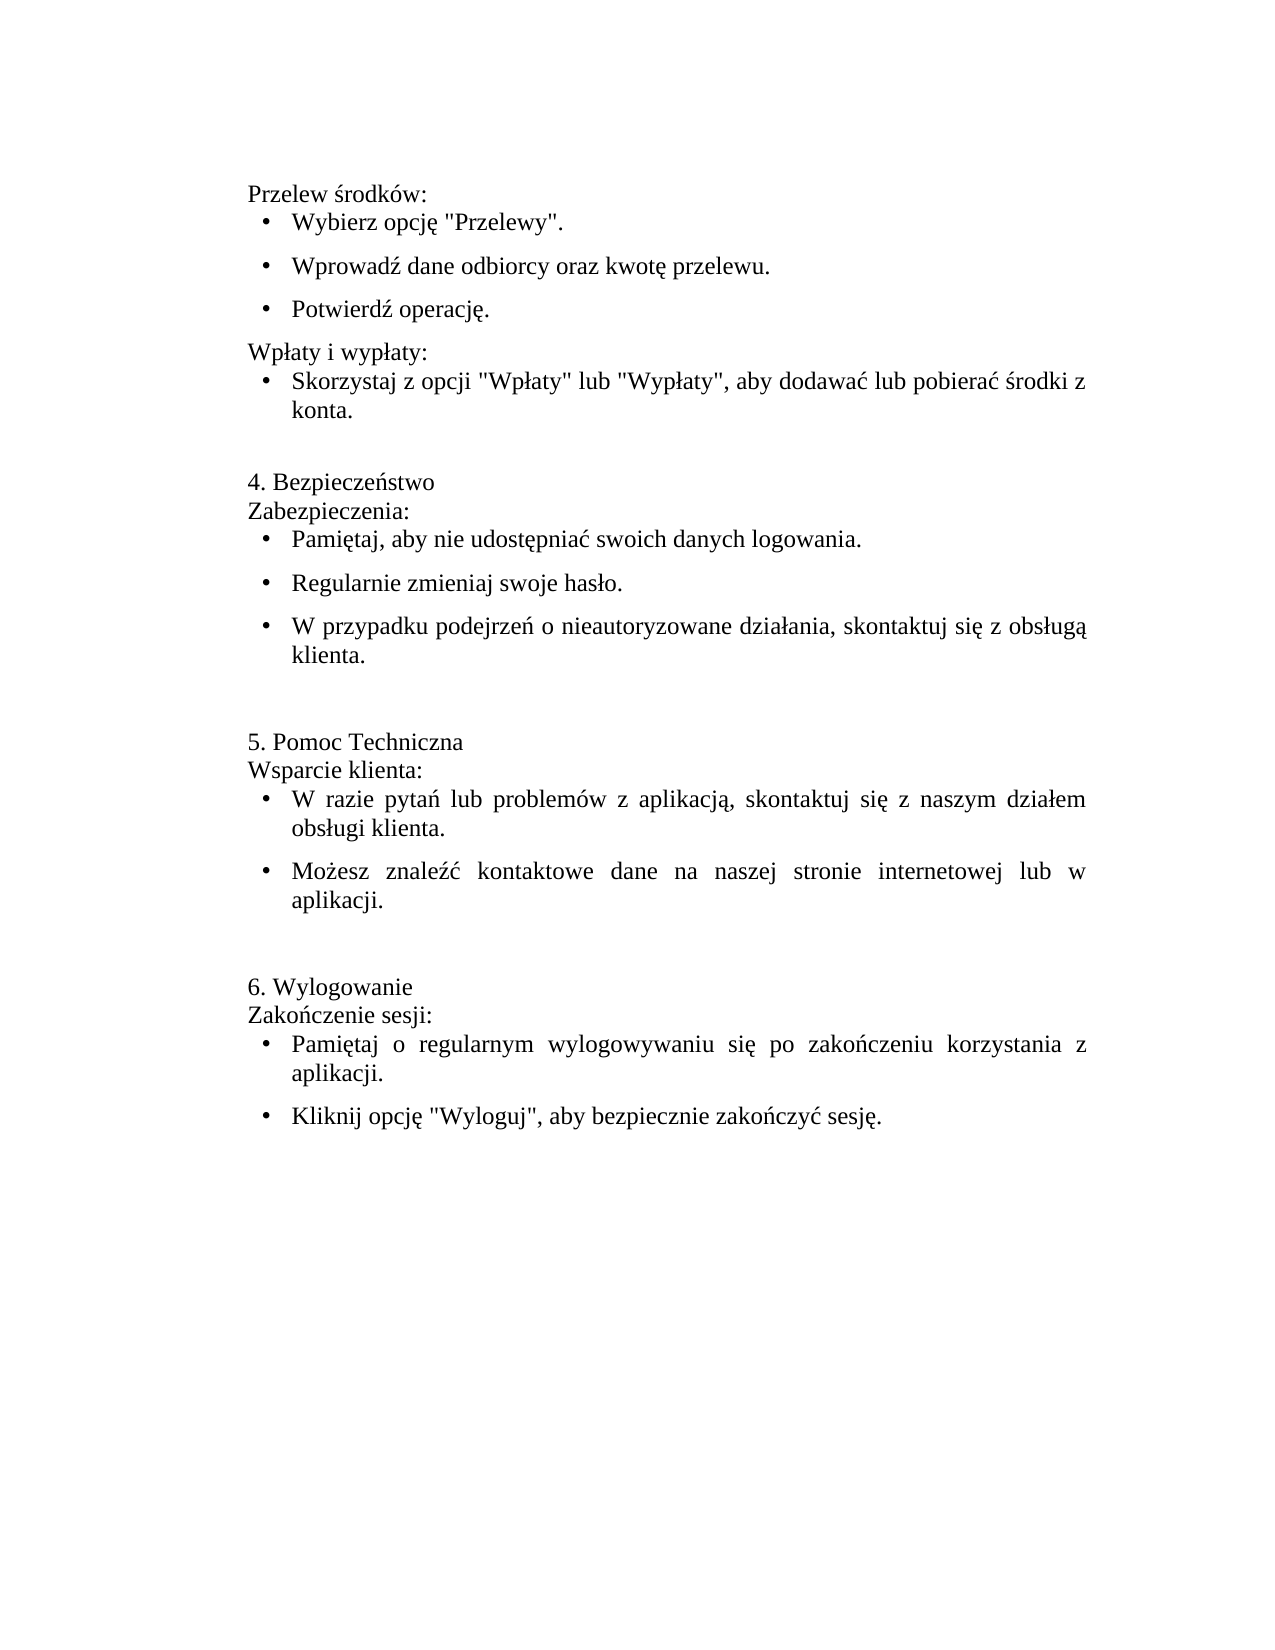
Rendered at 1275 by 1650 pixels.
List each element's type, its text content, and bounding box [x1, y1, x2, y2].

list Skorzystaj z opcji "Wpłaty" lub "Wypłaty", aby dodawać lub pobierać środki z konta. [262, 366, 1087, 424]
list W razie pytań lub problemów z aplikacją, skontaktuj się z naszym działem obsługi klienta. [262, 784, 1087, 842]
text Wpłaty i wypłaty: [247, 337, 1087, 366]
list Pamiętaj, aby nie udostępniać swoich danych logowania. [262, 524, 1087, 553]
list Regularnie zmieniaj swoje hasło. [262, 568, 1087, 597]
list Wprowadź dane odbiorcy oraz kwotę przelewu. [262, 251, 1087, 279]
list Potwierdź operację. [262, 294, 1087, 323]
list Wybierz opcję "Przelewy". [262, 207, 1087, 236]
list Kliknij opcję "Wyloguj", aby bezpiecznie zakończyć sesję. [262, 1101, 1087, 1130]
text 6. Wylogowanie [247, 972, 1087, 1000]
text Zakończenie sesji: [247, 1000, 1087, 1029]
list Pamiętaj o regularnym wylogowywaniu się po zakończeniu korzystania z aplikacji. [262, 1029, 1087, 1087]
list W przypadku podejrzeń o nieautoryzowane działania, skontaktuj się z obsługą klienta. [262, 611, 1087, 669]
text 4. Bezpieczeństwo [247, 467, 1087, 496]
text 5. Pomoc Techniczna [247, 727, 1087, 755]
text Przelew środków: [247, 179, 1087, 207]
text Wsparcie klienta: [247, 755, 1087, 784]
list Możesz znaleźć kontaktowe dane na naszej stronie internetowej lub w aplikacji. [262, 856, 1087, 914]
text Zabezpieczenia: [247, 496, 1087, 524]
